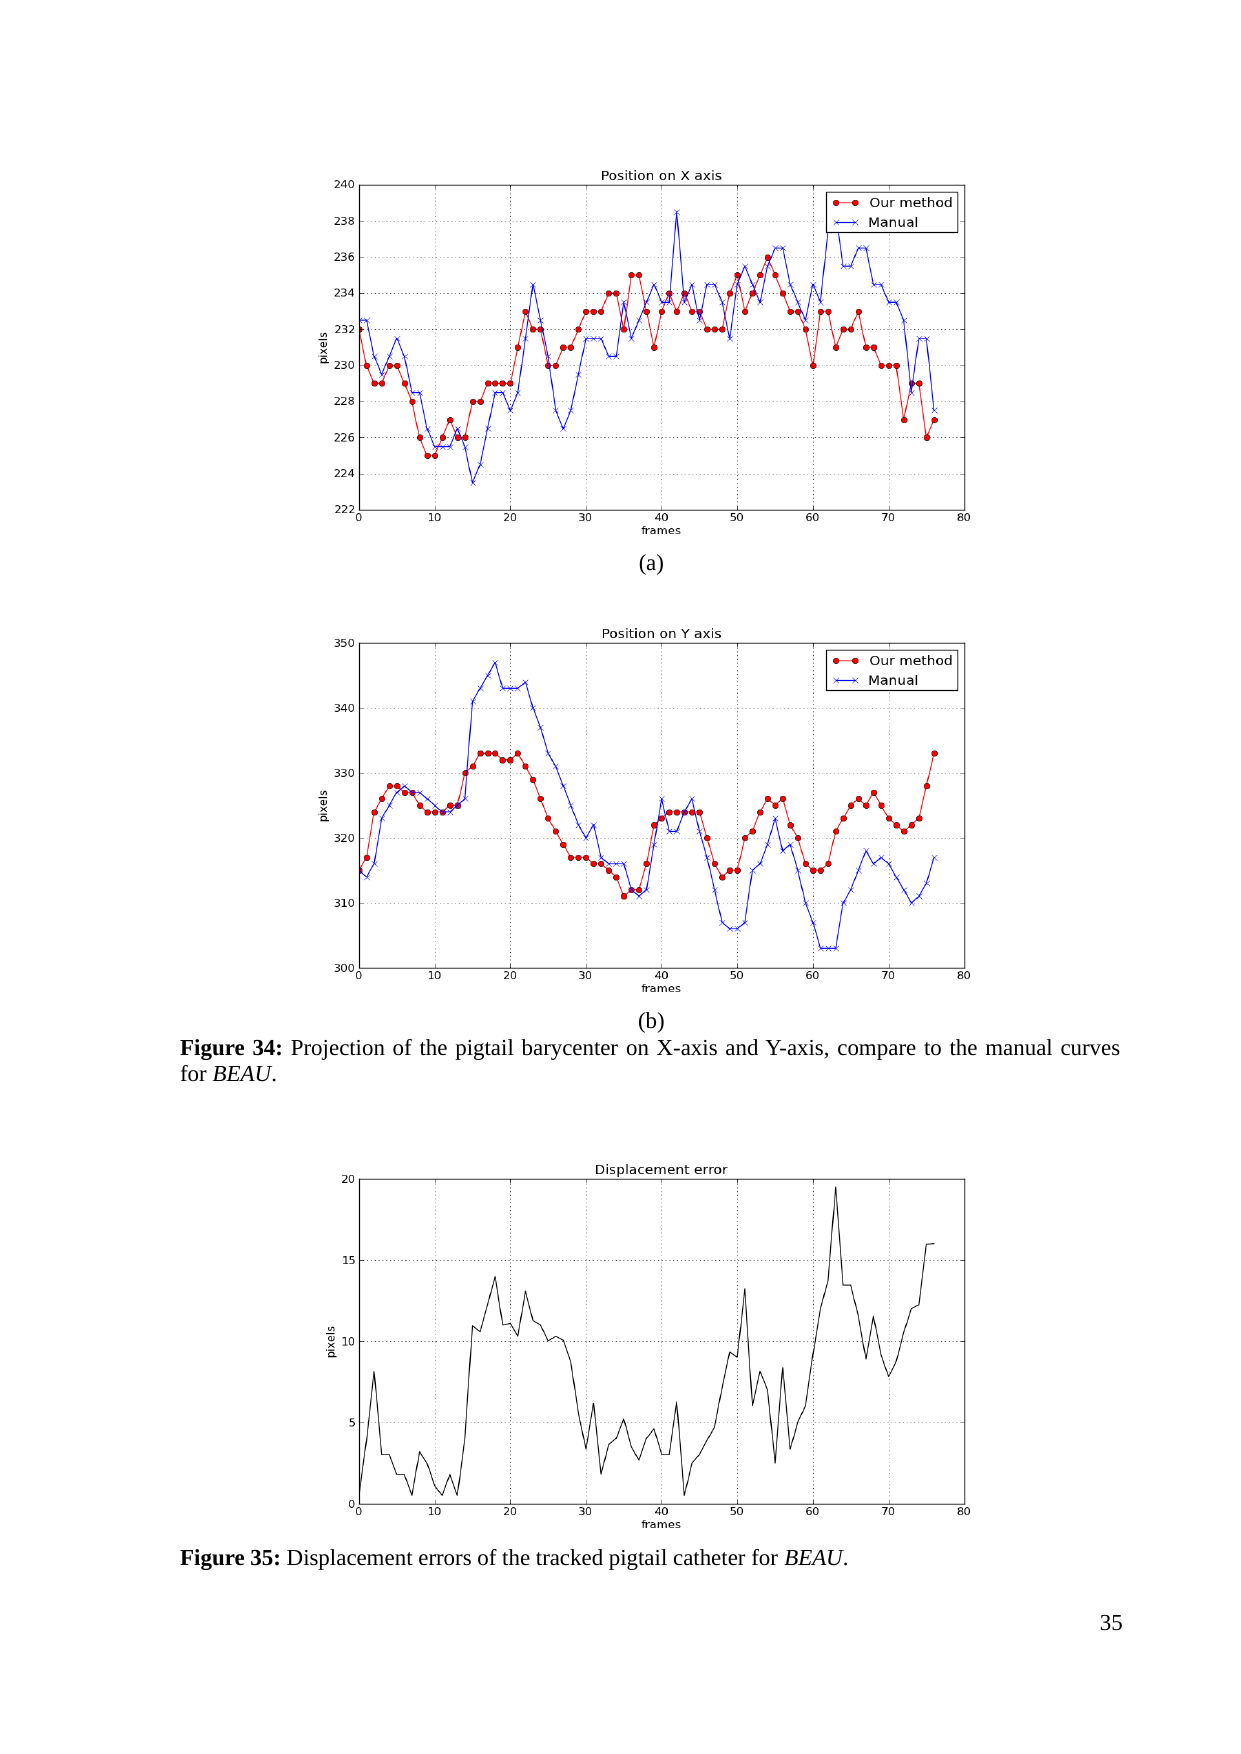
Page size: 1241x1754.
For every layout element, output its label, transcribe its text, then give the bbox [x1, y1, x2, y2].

table_header [180, 1139, 261, 1544]
table_cell Figure 34: Projection of the pigtail barycenter on X-axis and Y-axis, compare to the manual curves for BEAU. [180, 1034, 1122, 1086]
picture [261, 144, 1042, 550]
table_cell Figure 35: Displacement errors of the tracked pigtail catheter for BEAU. [180, 1544, 1122, 1570]
picture [261, 1138, 1042, 1544]
table_header [1042, 1139, 1122, 1544]
table_header (a) (b) [180, 145, 1122, 1033]
picture [261, 602, 1042, 1008]
